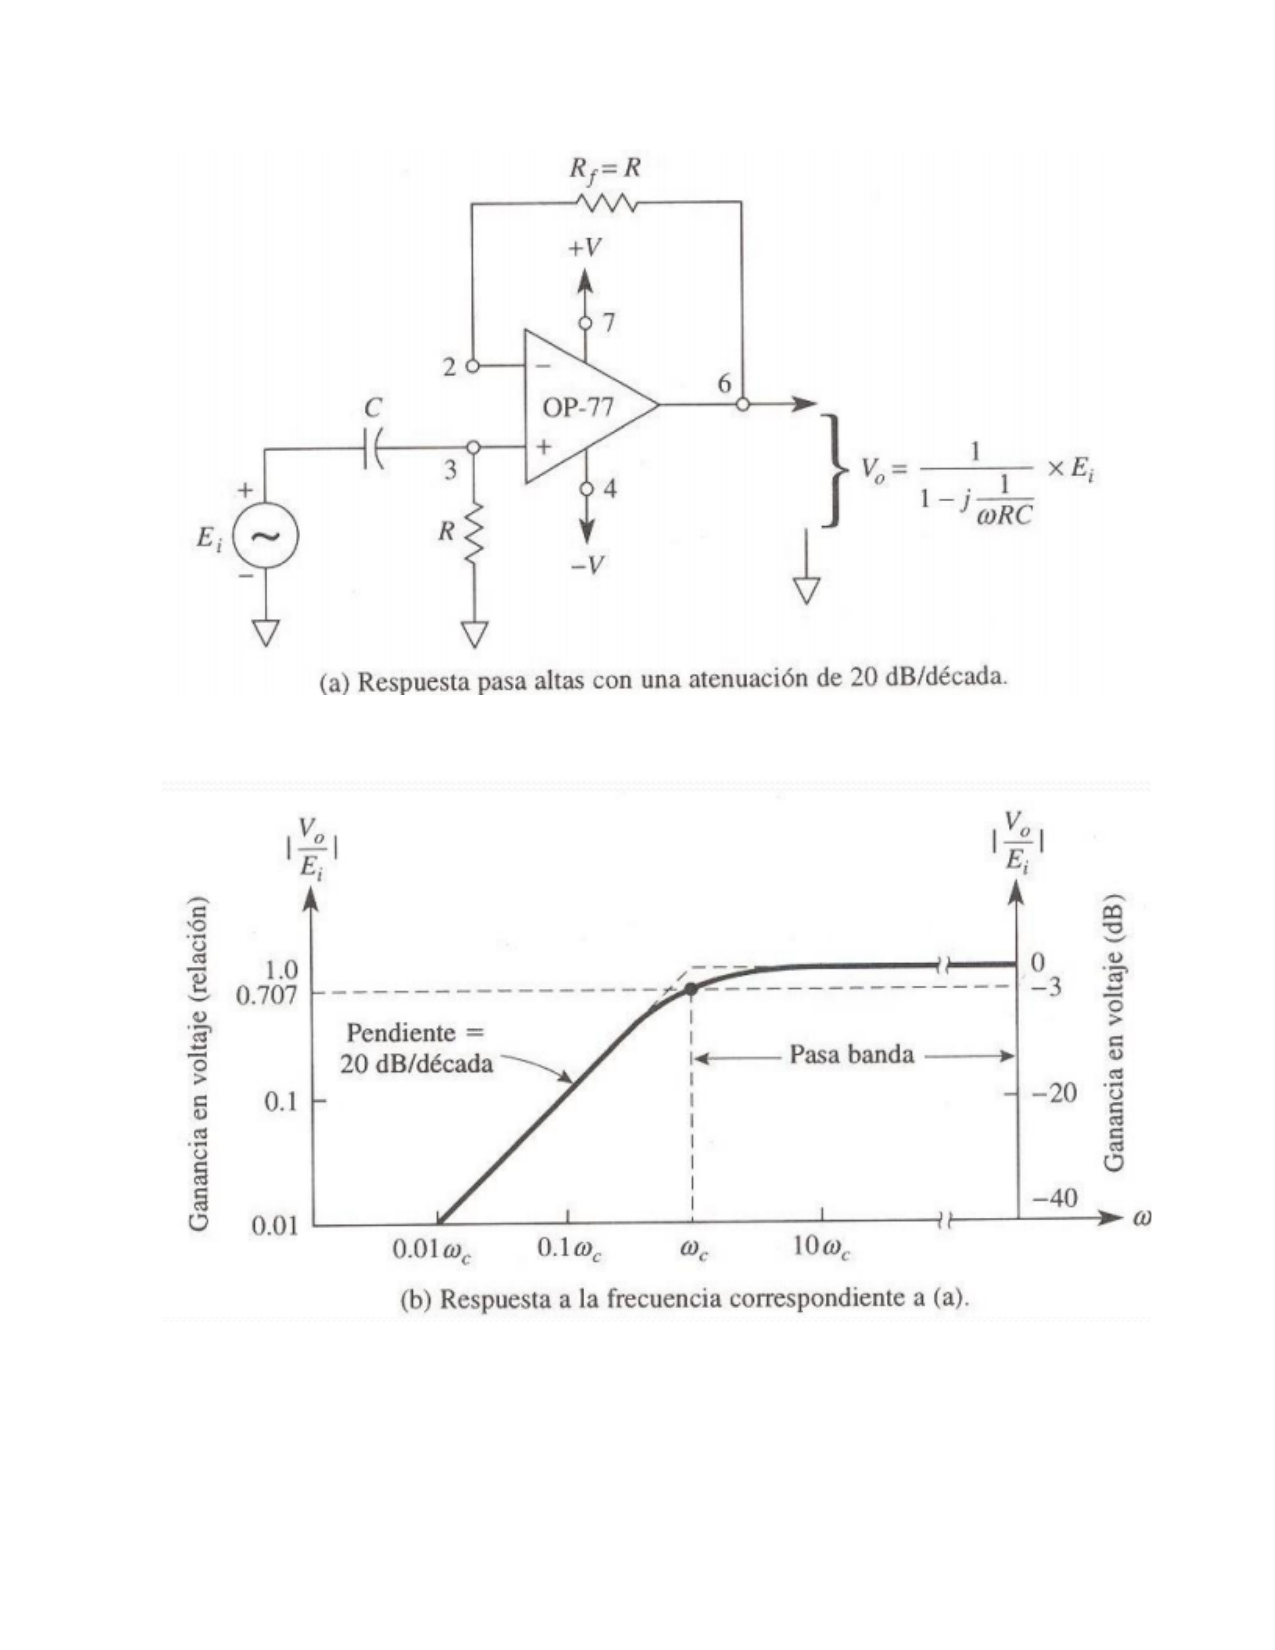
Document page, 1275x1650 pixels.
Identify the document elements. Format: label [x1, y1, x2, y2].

picture [161, 779, 1152, 1322]
picture [167, 149, 1108, 695]
